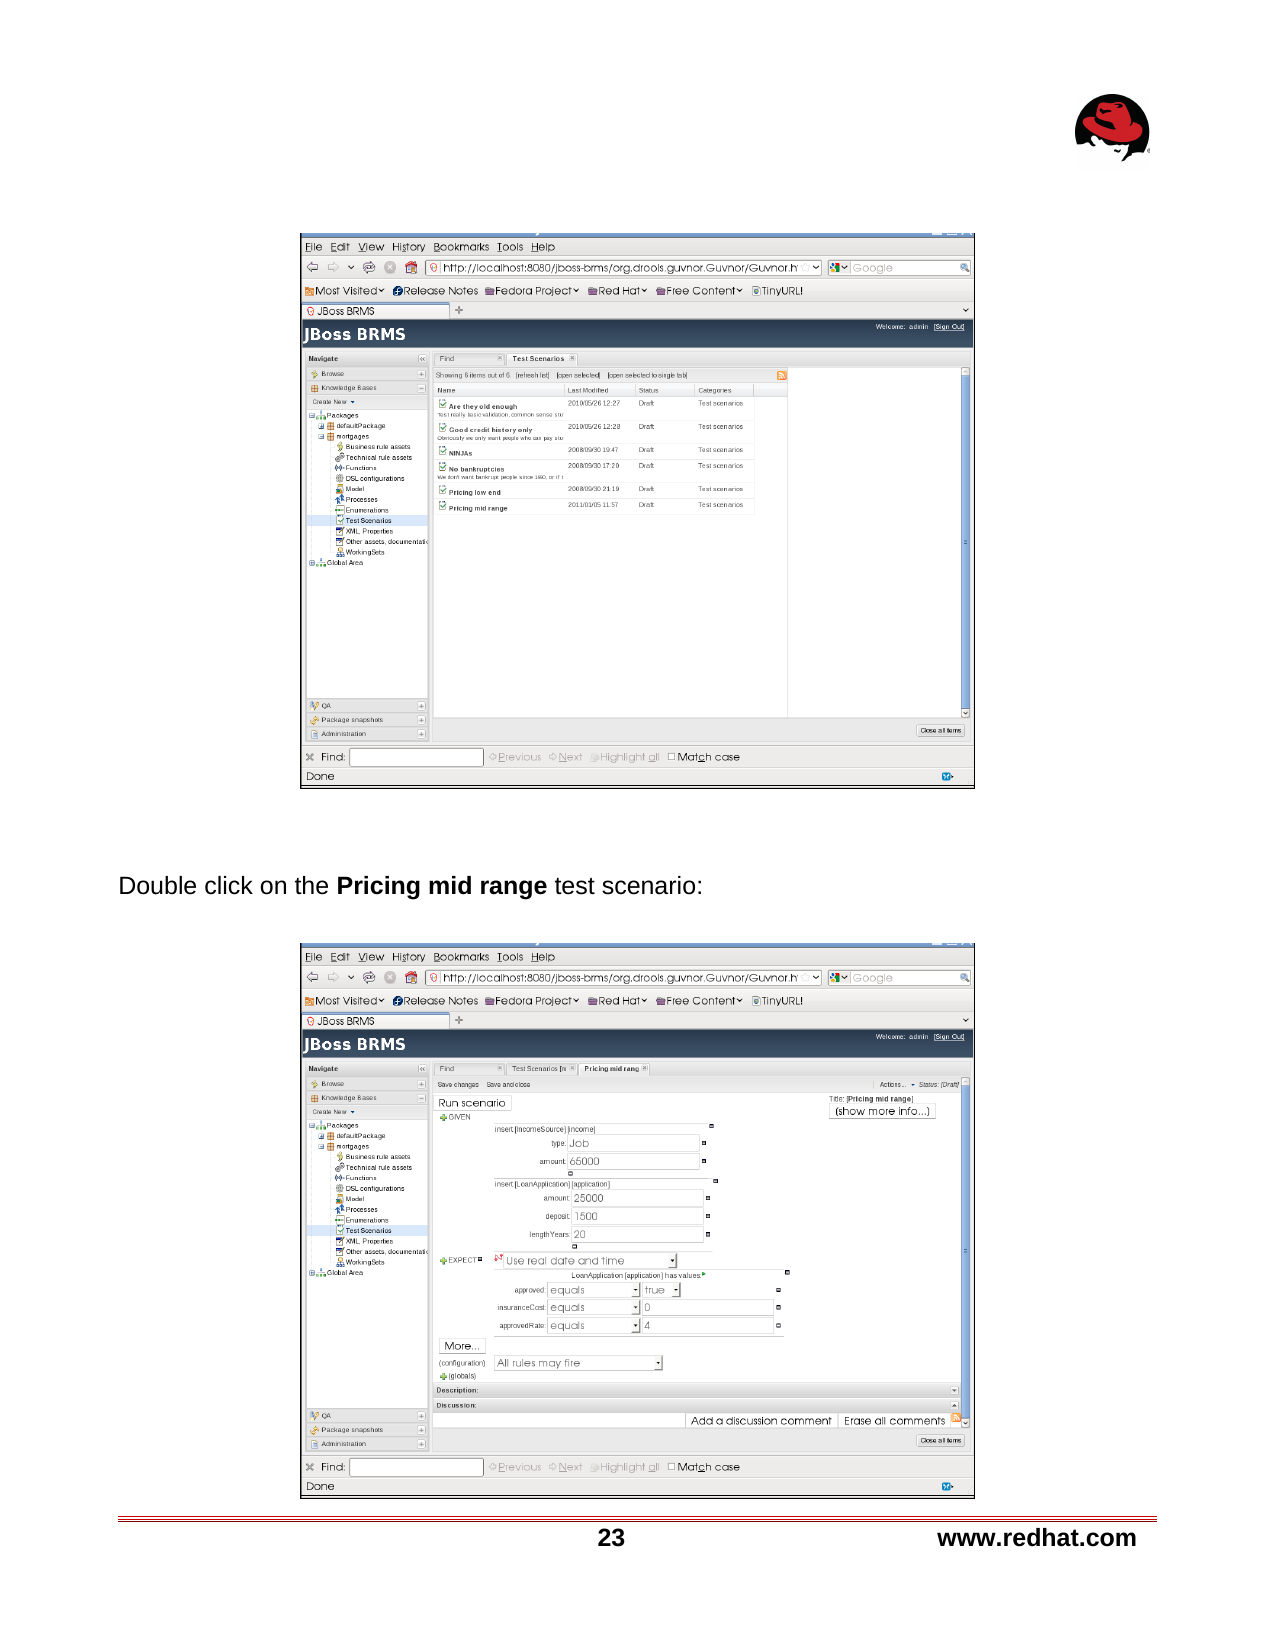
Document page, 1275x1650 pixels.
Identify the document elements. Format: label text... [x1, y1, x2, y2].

text Double click on the Pricing mid range test scenario: [118, 871, 1157, 899]
picture [1075, 94, 1150, 170]
picture [300, 233, 975, 789]
picture [300, 943, 975, 1499]
